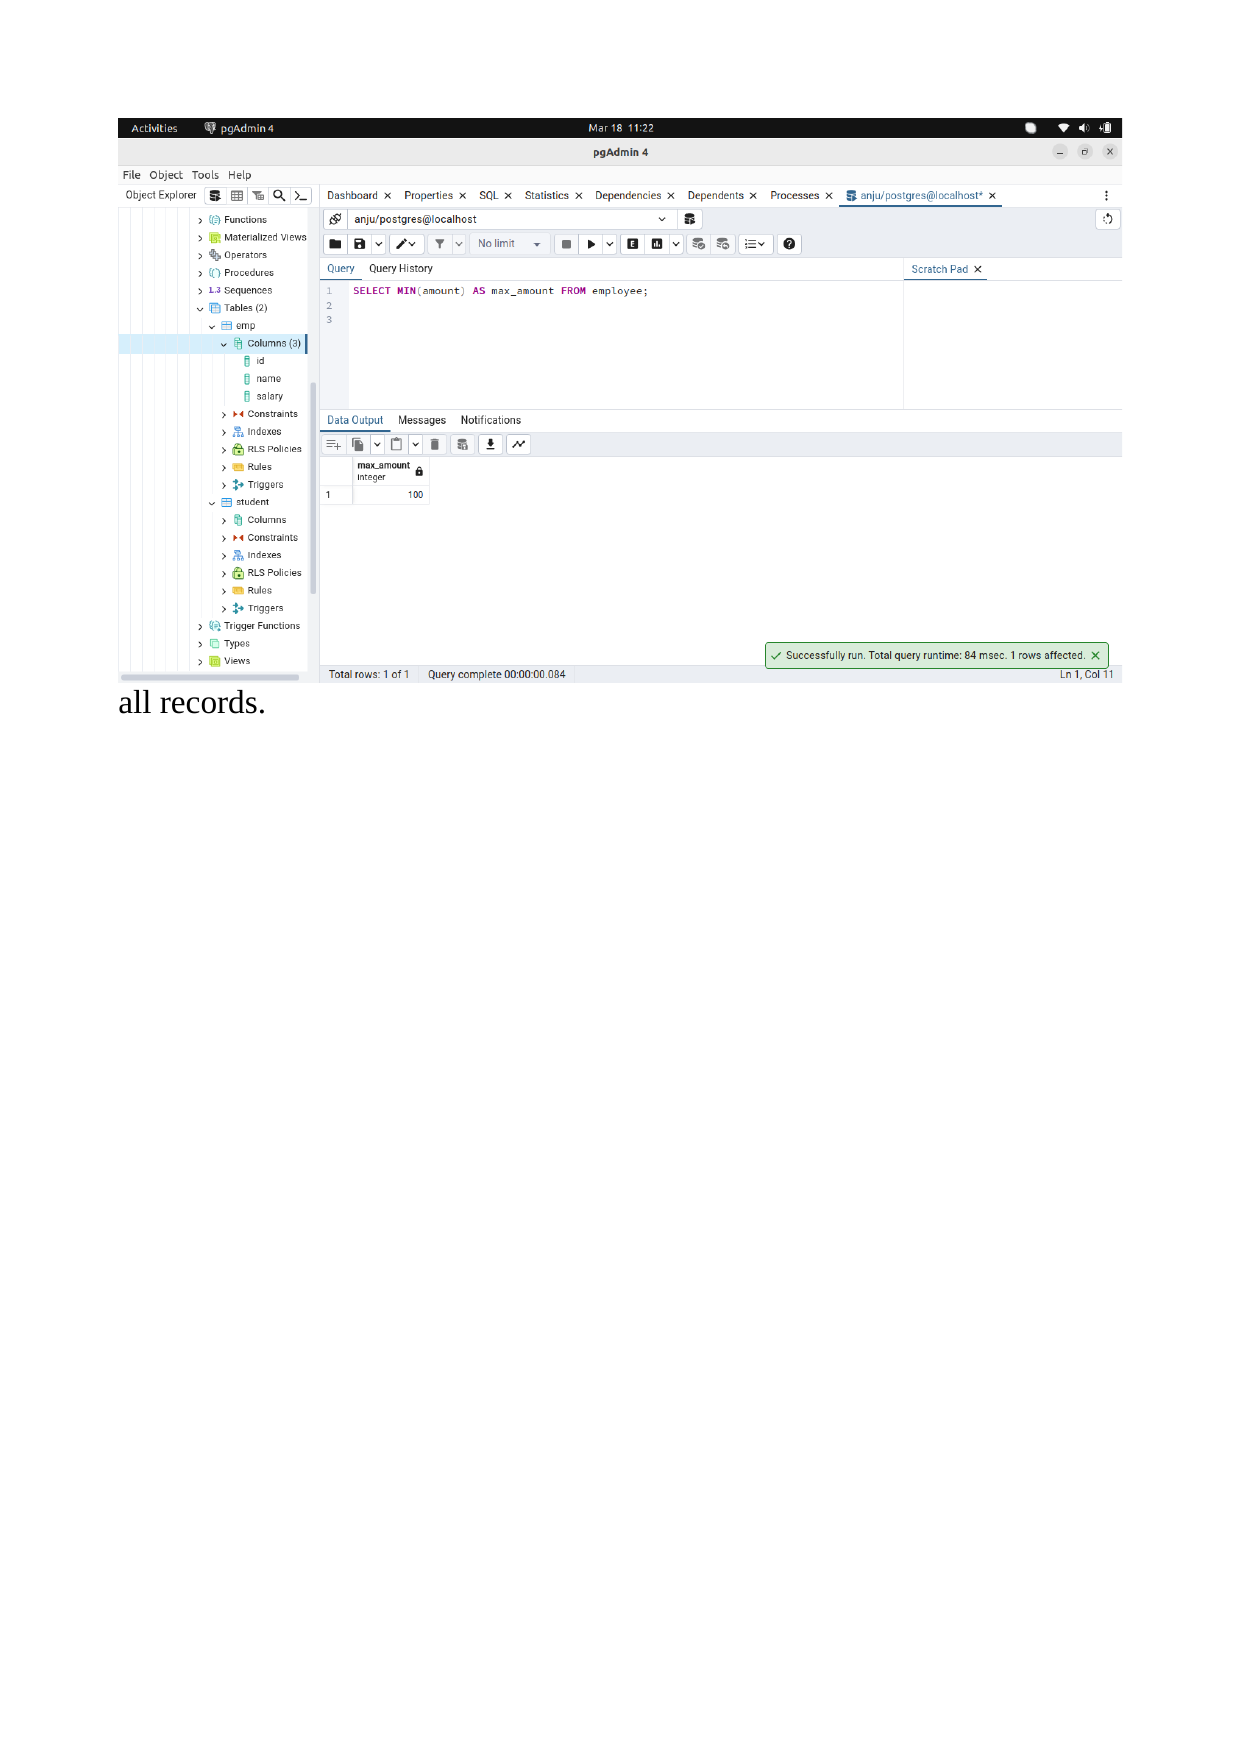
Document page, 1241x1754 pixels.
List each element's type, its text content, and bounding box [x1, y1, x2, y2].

text all records. [118, 683, 1122, 721]
picture [118, 118, 1123, 683]
